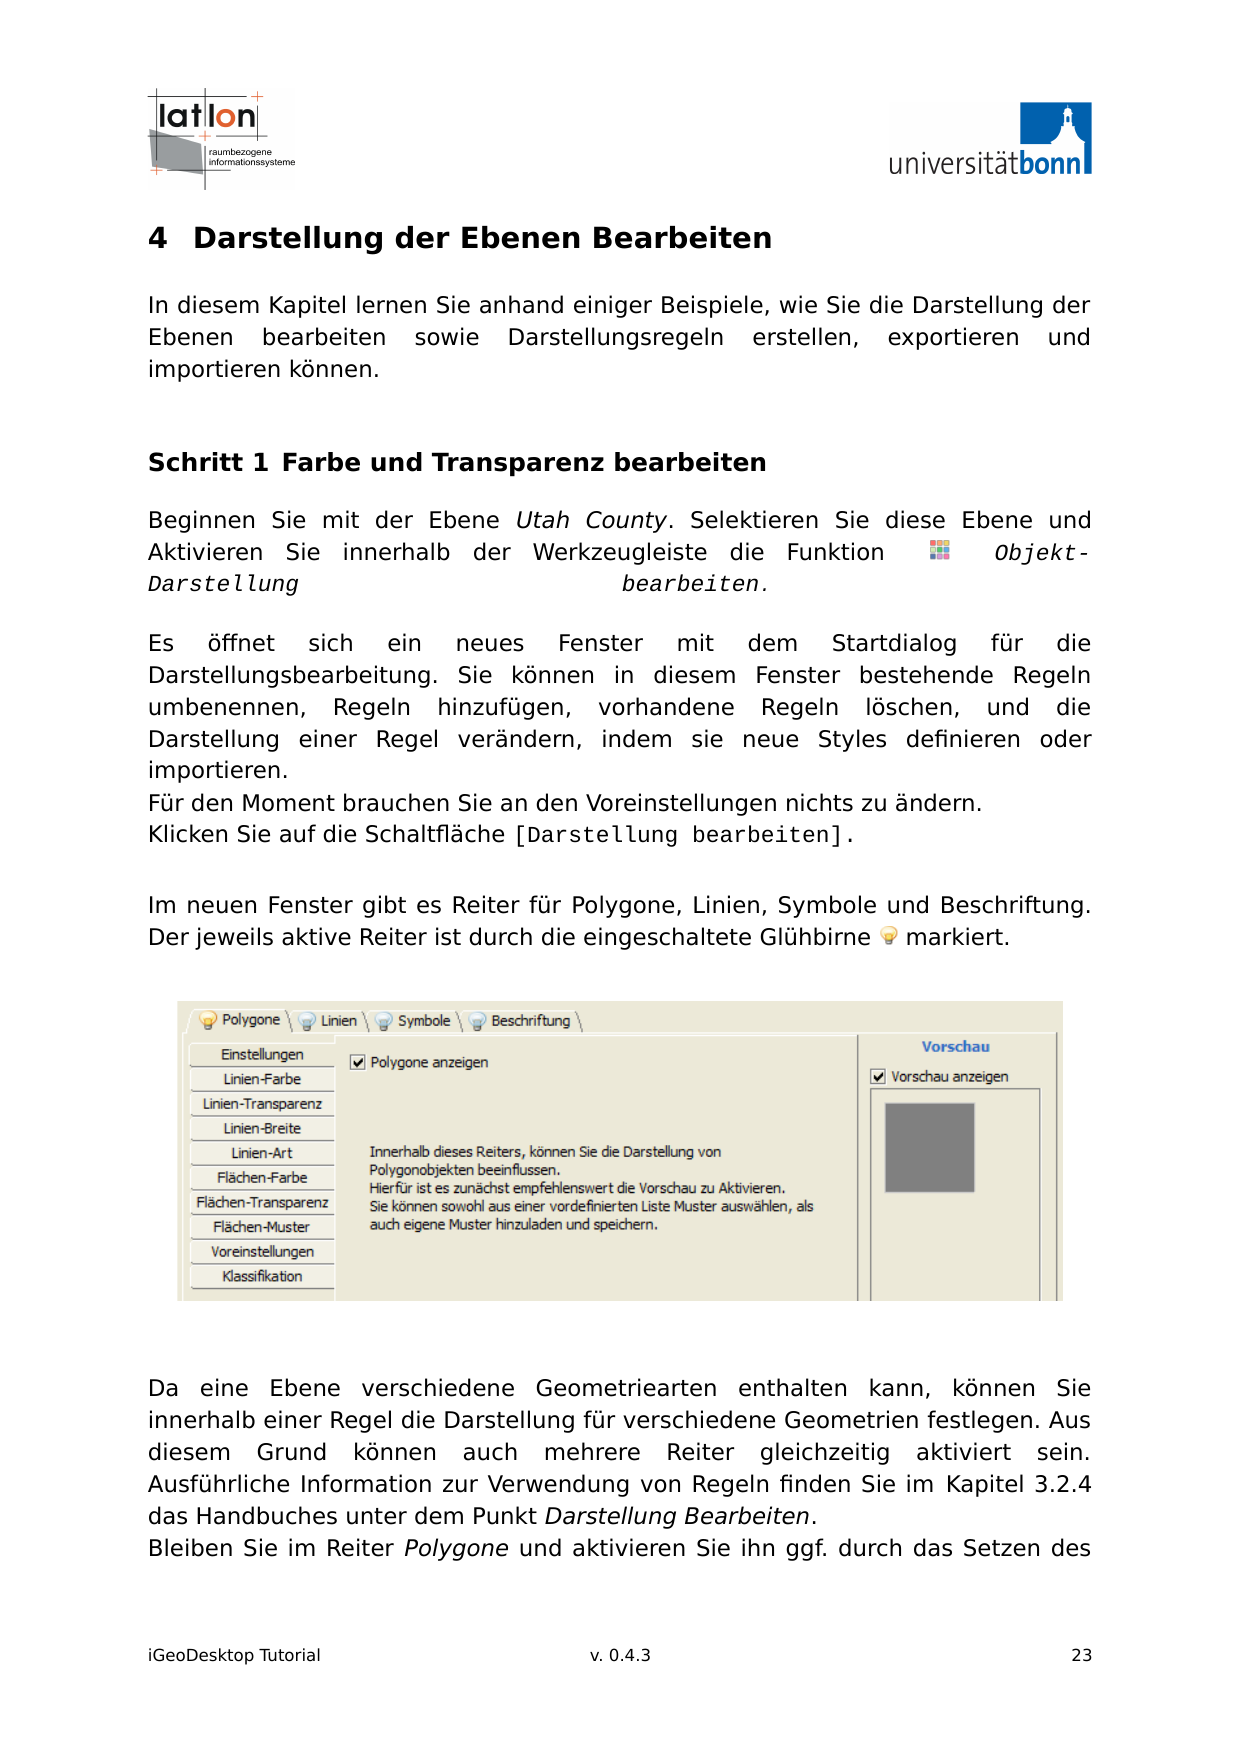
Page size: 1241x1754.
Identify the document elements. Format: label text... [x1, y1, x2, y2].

subtitle Darstellung der Ebenen Bearbeiten [148, 221, 1092, 255]
picture [879, 926, 899, 946]
text Beginnen Sie mit der Ebene Utah County. Selektieren Sie diese Ebene und Aktivieren Sie innerhalb der Werkzeugleiste die Funktion Objekt-Darstellung bearbeiten. Es öffnet sich ein neues Fenster mit dem Startdialog für die Darstellungsbearbeitung. Sie können in diesem Fenster bestehende Regeln umbenennen, Regeln hinzufügen, vorhandene Regeln löschen, und die Darstellung einer Regel verändern, indem sie neue Styles definieren oder importieren. Für den Moment brauchen Sie an den Voreinstellungen nichts zu ändern. Klicken Sie auf die Schaltfläche [Darstellung bearbeiten]. [148, 507, 1092, 850]
text Da eine Ebene verschiedene Geometriearten enthalten kann, können Sie innerhalb einer Regel die Darstellung für verschiedene Geometrien festlegen. Aus diesem Grund können auch mehrere Reiter gleichzeitig aktiviert sein. Ausführliche Information zur Verwendung von Regeln finden Sie im Kapitel 3.2.4 das Handbuches unter dem Punkt Darstellung Bearbeiten. Bleiben Sie im Reiter Polygone und aktivieren Sie ihn ggf. durch das Setzen des [148, 1375, 1092, 1561]
picture [889, 102, 1093, 174]
text In diesem Kapitel lernen Sie anhand einiger Beispiele, wie Sie die Darstellung der Ebenen bearbeiten sowie Darstellungsregeln erstellen, exportieren und importieren können. [148, 292, 1092, 383]
picture [147, 88, 295, 190]
picture [177, 1001, 1063, 1301]
picture [929, 540, 951, 561]
subtitle Farbe und Transparenz bearbeiten [148, 448, 1092, 477]
text Im neuen Fenster gibt es Reiter für Polygone, Linien, Symbole und Beschriftung. Der jeweils aktive Reiter ist durch die eingeschaltete Glühbirne markiert. [148, 892, 1092, 951]
